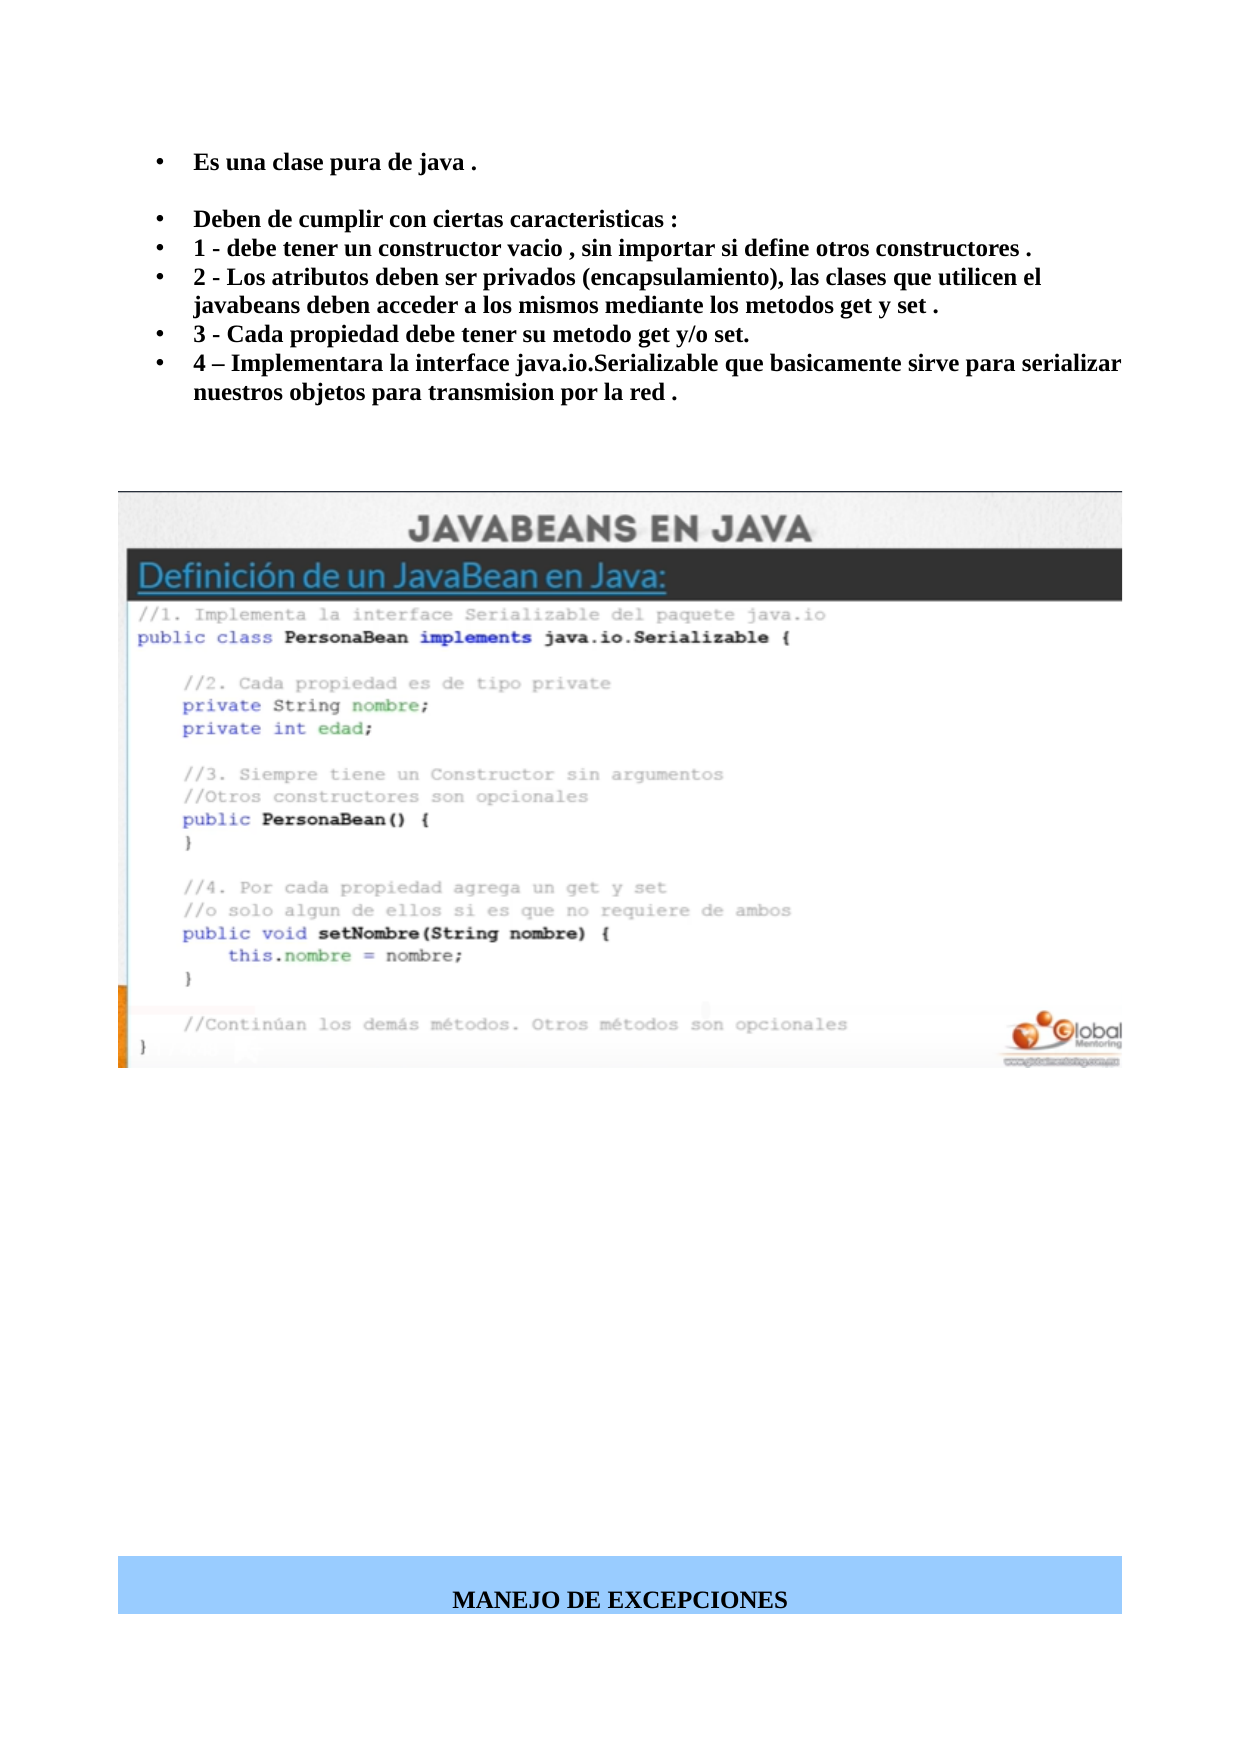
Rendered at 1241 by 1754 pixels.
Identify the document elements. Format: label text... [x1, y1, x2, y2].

list Es una clase pura de java . [156, 147, 1122, 176]
text MANEJO DE EXCEPCIONES [118, 1585, 1122, 1614]
list 2 - Los atributos deben ser privados (encapsulamiento), las clases que utilicen el javabeans deben acceder a los mismos mediante los metodos get y set . [156, 262, 1122, 319]
list 4 – Implementara la interface java.io.Serializable que basicamente sirve para serializar nuestros objetos para transmision por la red . [156, 348, 1122, 406]
list 1 - debe tener un constructor vacio , sin importar si define otros constructores . [156, 233, 1122, 262]
picture [118, 491, 1123, 1068]
list 3 - Cada propiedad debe tener su metodo get y/o set. [156, 319, 1122, 348]
list Deben de cumplir con ciertas caracteristicas : [156, 204, 1122, 233]
